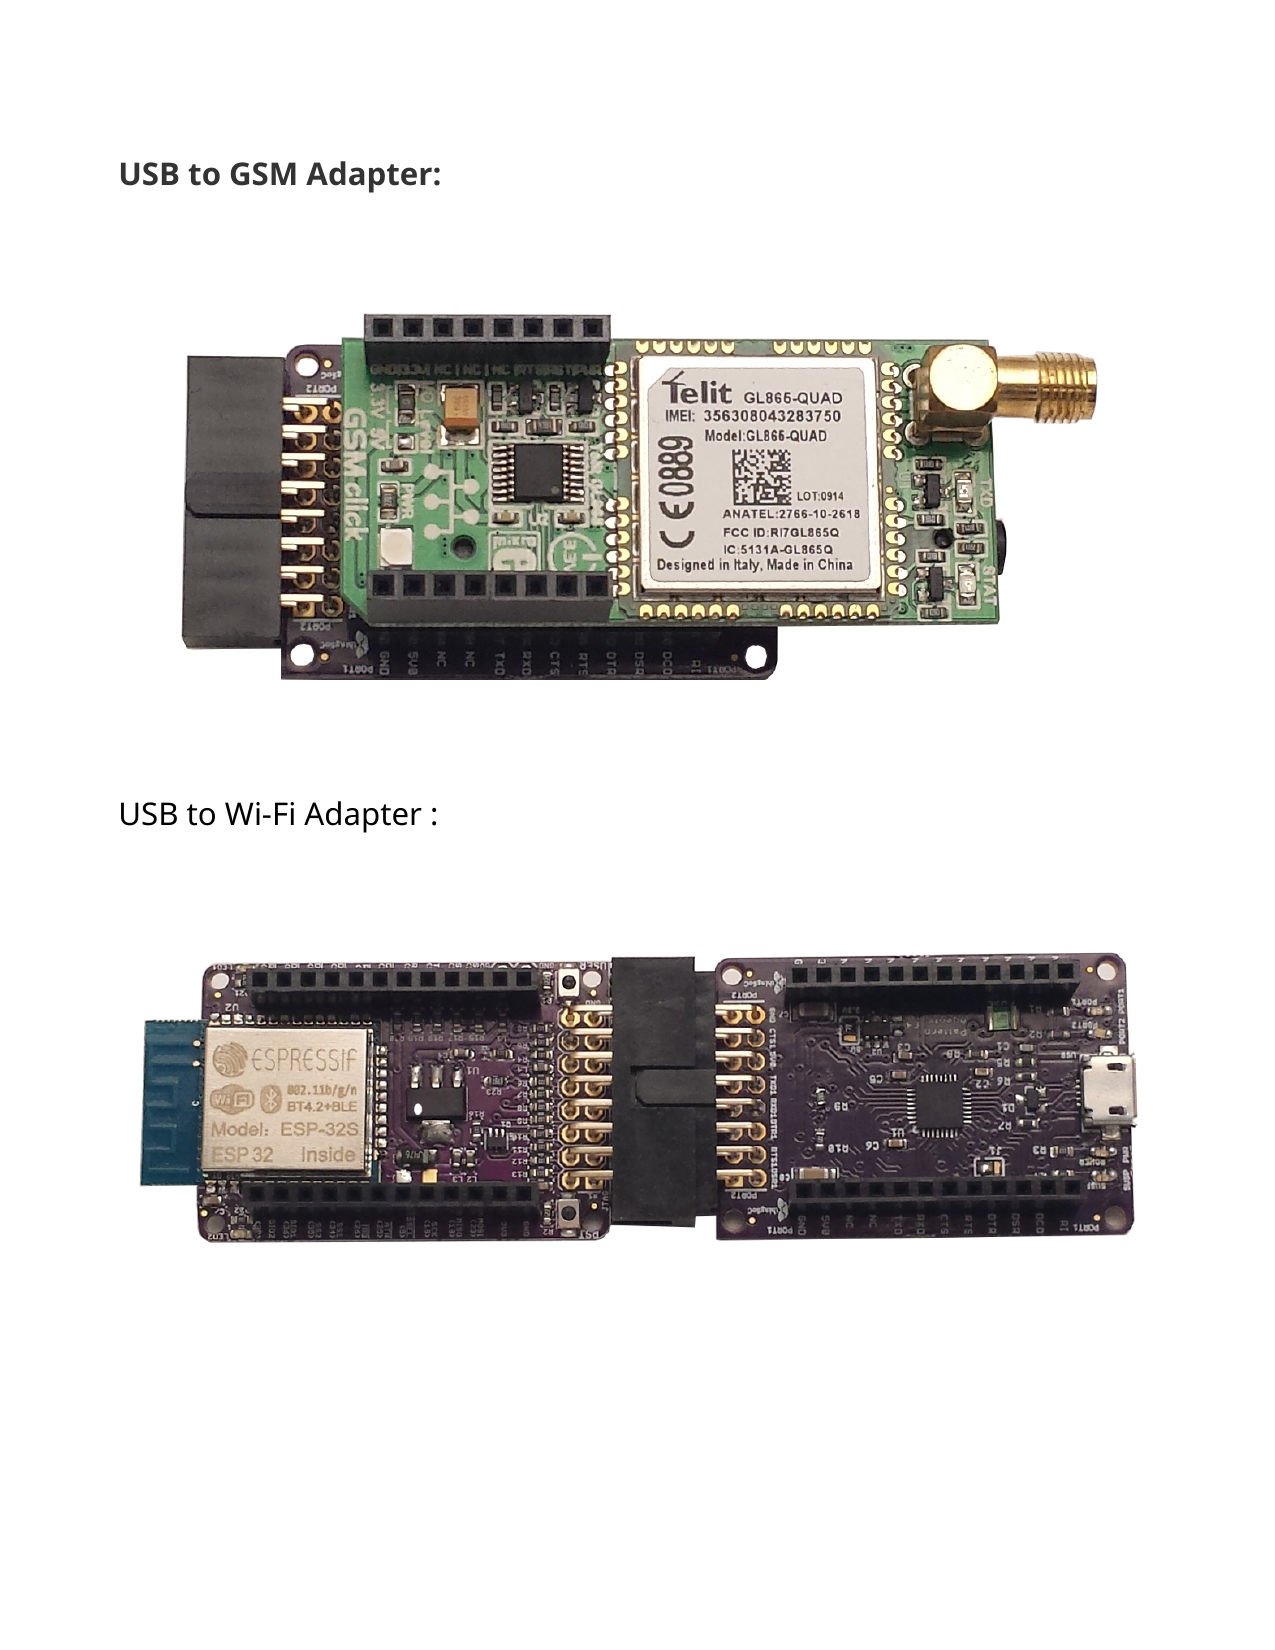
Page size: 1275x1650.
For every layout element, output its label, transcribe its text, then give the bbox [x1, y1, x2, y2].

picture [118, 919, 1157, 1273]
picture [118, 207, 1157, 792]
text USB to Wi-Fi Adapter : [118, 792, 1157, 834]
text USB to GSM Adapter: [118, 152, 1157, 195]
